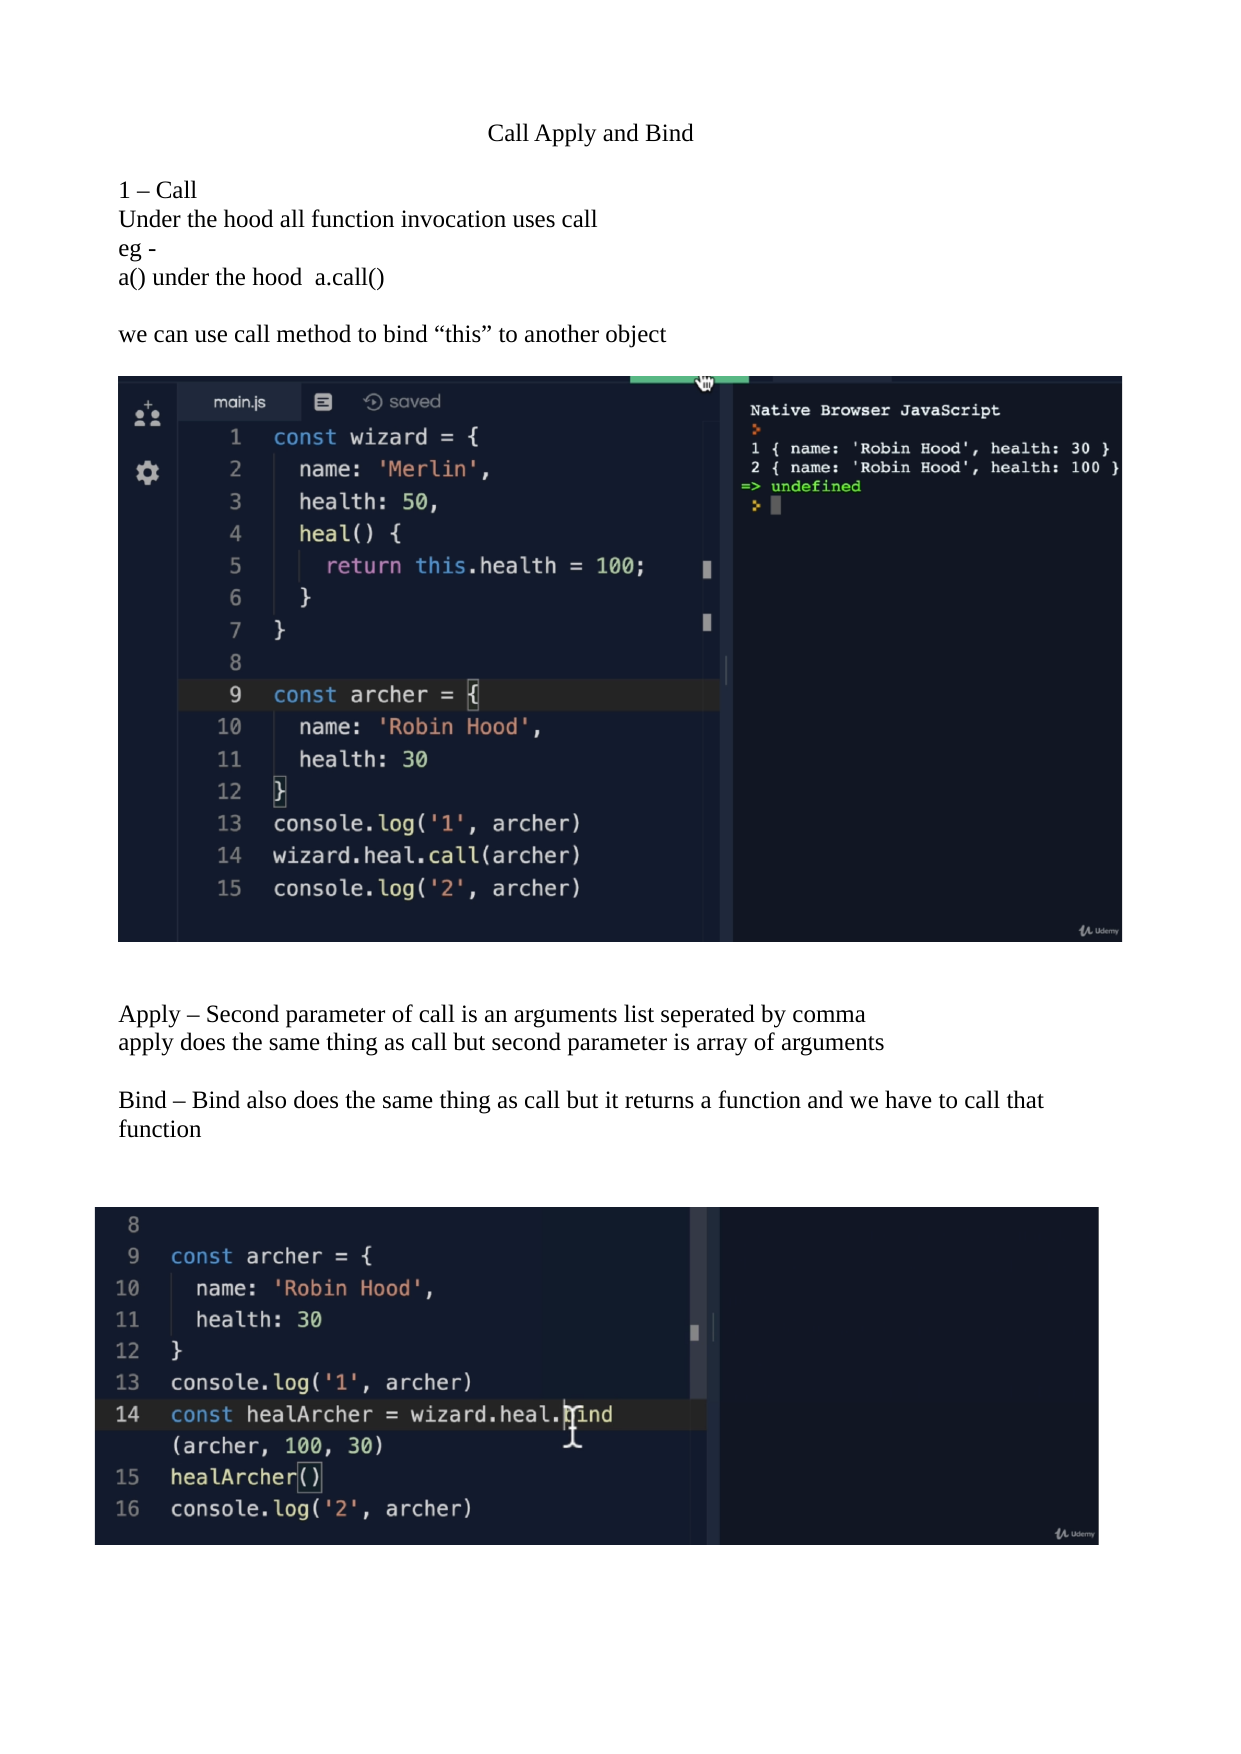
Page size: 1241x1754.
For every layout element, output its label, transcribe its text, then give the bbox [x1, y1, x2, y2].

text Under the hood all function invocation uses call [118, 204, 1122, 233]
text eg - [118, 233, 1122, 262]
text apply does the same thing as call but second parameter is array of arguments [118, 1027, 1122, 1056]
text Call Apply and Bind [118, 118, 1122, 147]
picture [118, 376, 1123, 942]
text a() under the hood a.call() [118, 262, 1122, 291]
text we can use call method to bind “this” to another object [118, 319, 1122, 348]
text Apply – Second parameter of call is an arguments list seperated by comma [118, 999, 1122, 1027]
text 1 – Call [118, 176, 1122, 204]
picture [94, 1207, 1099, 1545]
text Bind – Bind also does the same thing as call but it returns a function and we have to call that function [118, 1085, 1122, 1142]
